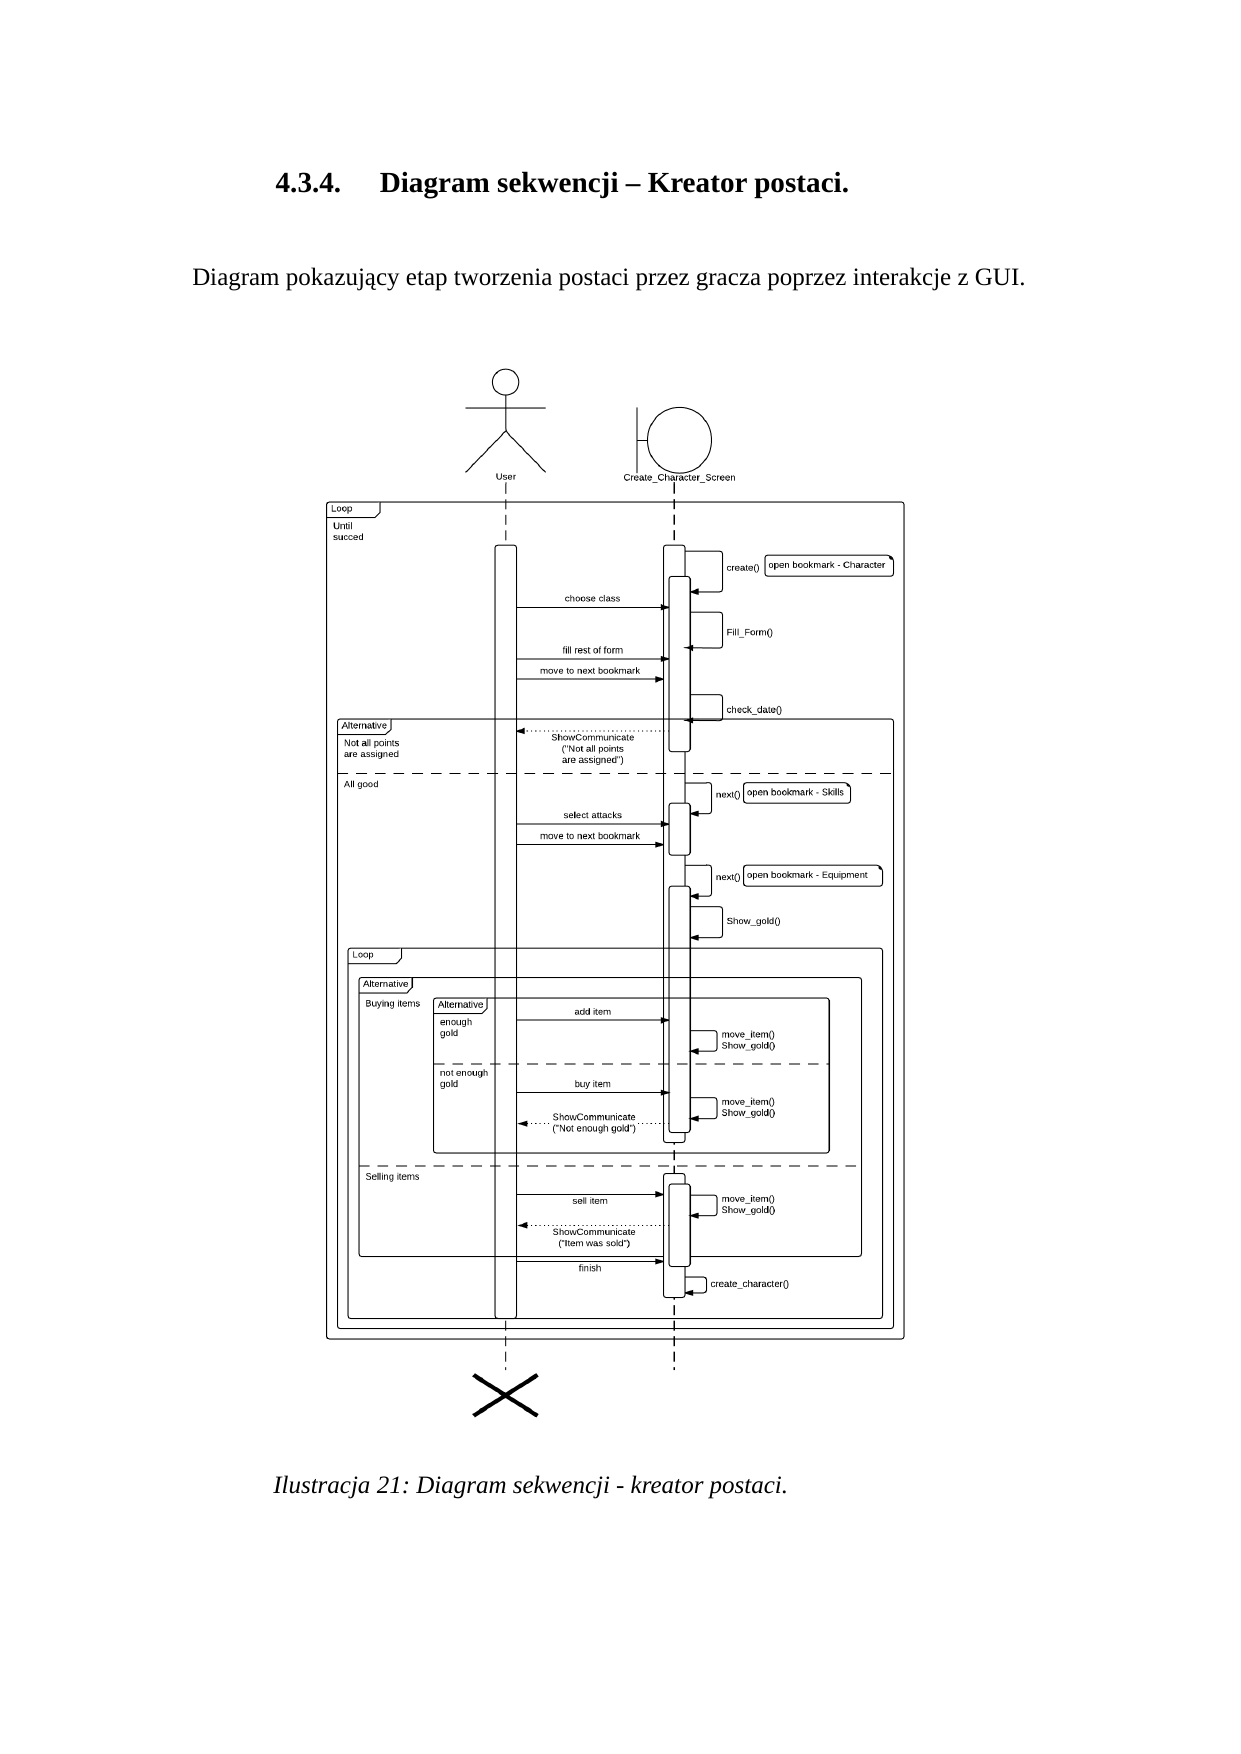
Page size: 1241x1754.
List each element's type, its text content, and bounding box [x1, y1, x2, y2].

text Diagram pokazujący etap tworzenia postaci przez gracza poprzez interakcje z GUI. [118, 262, 1122, 291]
picture [273, 326, 968, 1471]
text Ilustracja 21: Diagram sekwencji - kreator postaci. [273, 1471, 967, 1499]
list Diagram sekwencji – Kreator postaci. [268, 165, 1122, 198]
